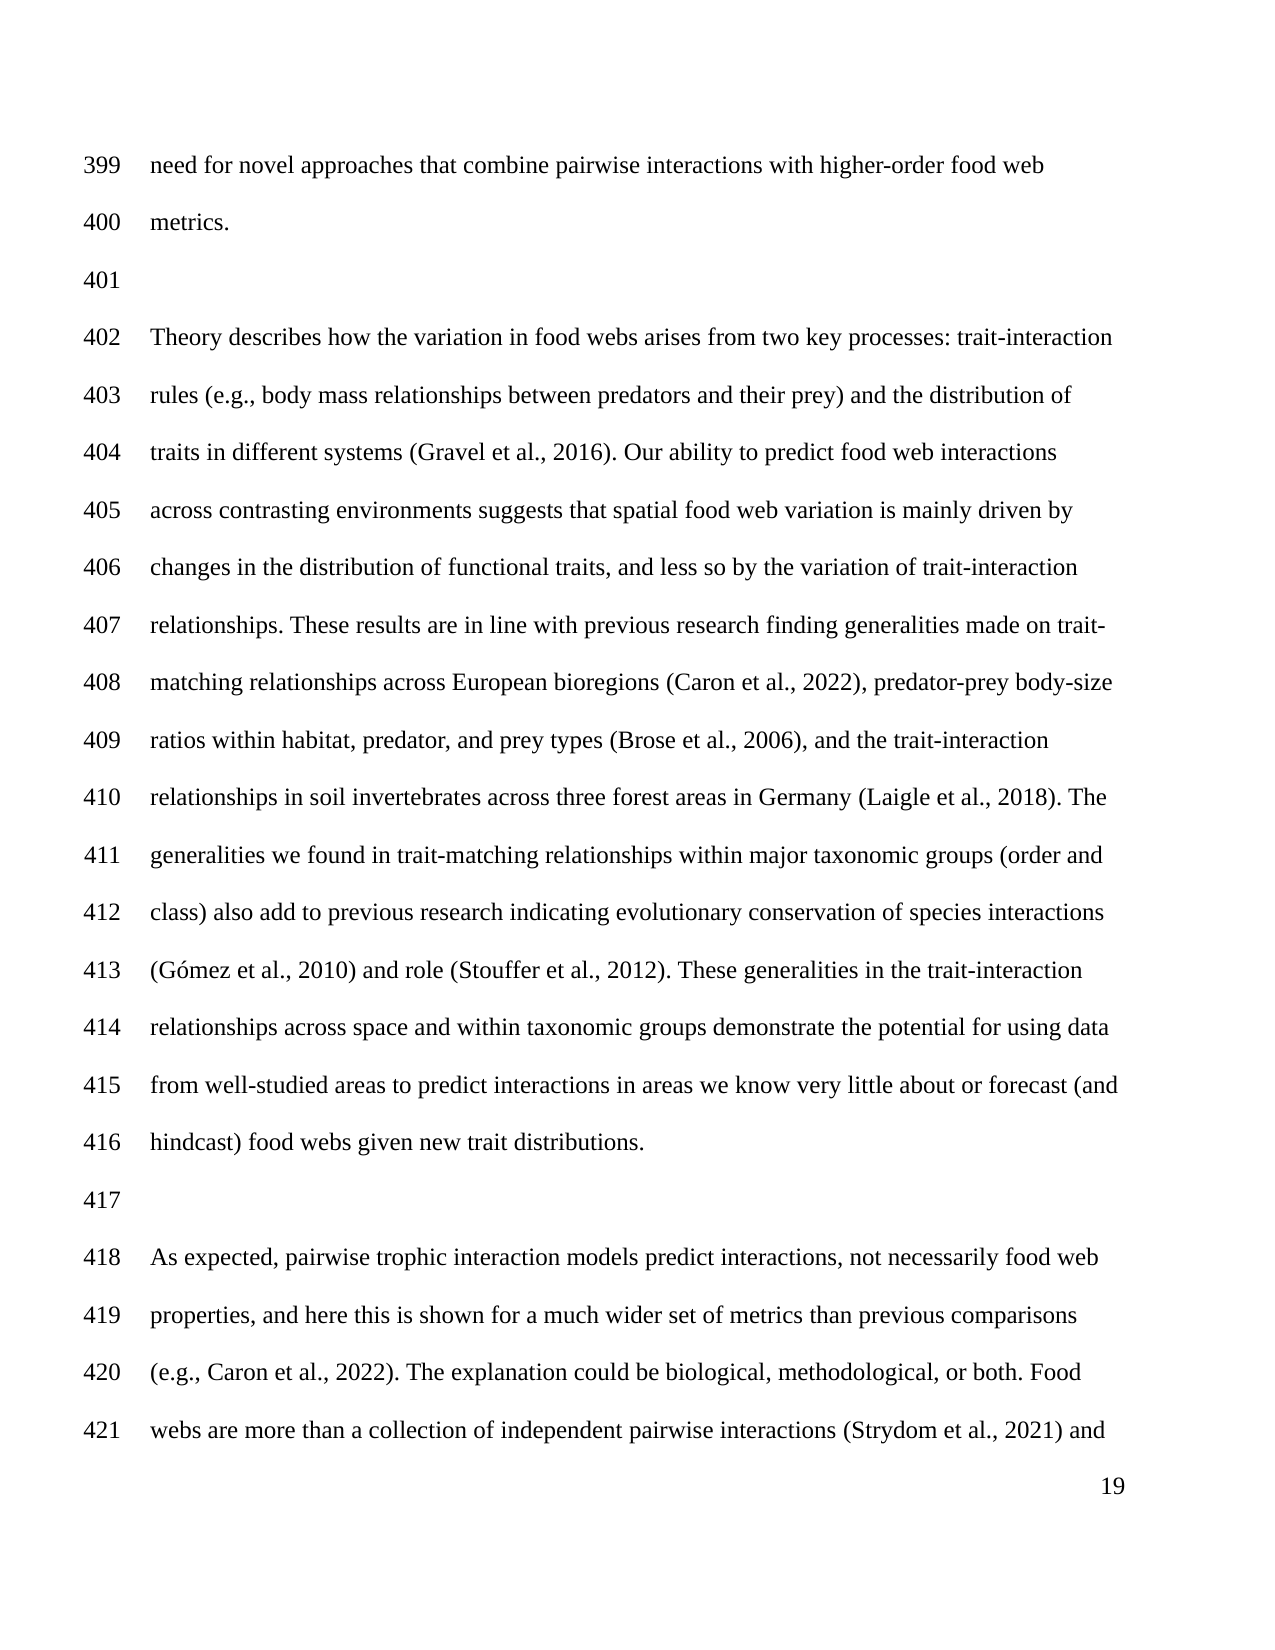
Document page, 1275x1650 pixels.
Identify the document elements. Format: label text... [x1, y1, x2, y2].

text Theory describes how the variation in food webs arises from two key processes: trait-interaction rules (e.g., body mass relationships between predators and their prey) and the distribution of traits in different systems (Gravel et al., 2016). Our ability to predict food web interactions across contrasting environments suggests that spatial food web variation is mainly driven by changes in the distribution of functional traits, and less so by the variation of trait-interaction relationships. These results are in line with previous research finding generalities made on trait-matching relationships across European bioregions (Caron et al., 2022), predator-prey body-size ratios within habitat, predator, and prey types (Brose et al., 2006), and the trait-interaction relationships in soil invertebrates across three forest areas in Germany (Laigle et al., 2018). The generalities we found in trait-matching relationships within major taxonomic groups (order and class) also add to previous research indicating evolutionary conservation of species interactions (Gómez et al., 2010) and role (Stouffer et al., 2012). These generalities in the trait-interaction relationships across space and within taxonomic groups demonstrate the potential for using data from well-studied areas to predict interactions in areas we know very little about or forecast (and hindcast) food webs given new trait distributions. [150, 322, 1125, 1156]
text need for novel approaches that combine pairwise interactions with higher-order food web metrics. [150, 150, 1125, 236]
